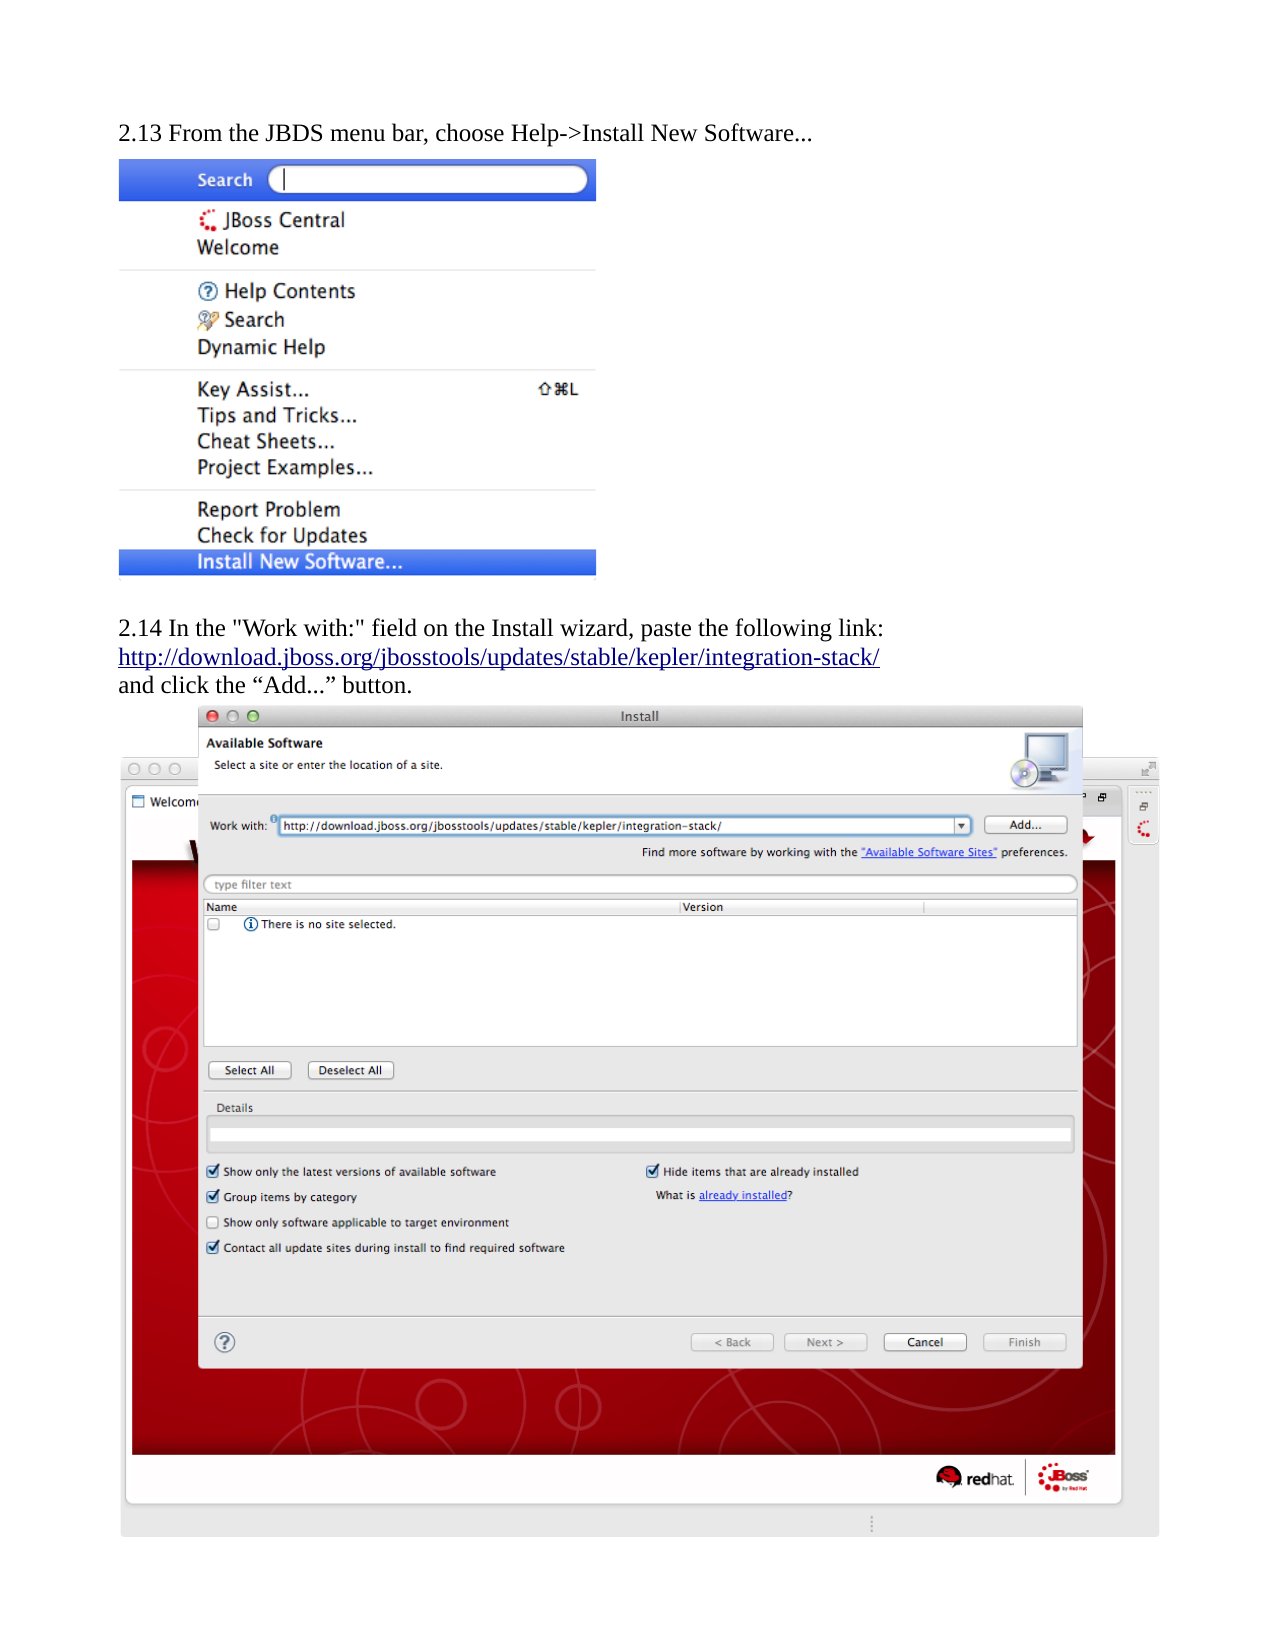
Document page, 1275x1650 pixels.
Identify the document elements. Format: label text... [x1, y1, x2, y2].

text 2.13 From the JBDS menu bar, choose Help->Install New Software... [118, 118, 1157, 147]
text 2.14 In the "Work with:" field on the Install wizard, paste the following link: http://download.jboss.org/jbosstools/updates/stable/kepler/integration-stack/ and click the “Add...” button. [118, 613, 1157, 699]
picture [118, 159, 597, 581]
picture [120, 705, 1160, 1537]
